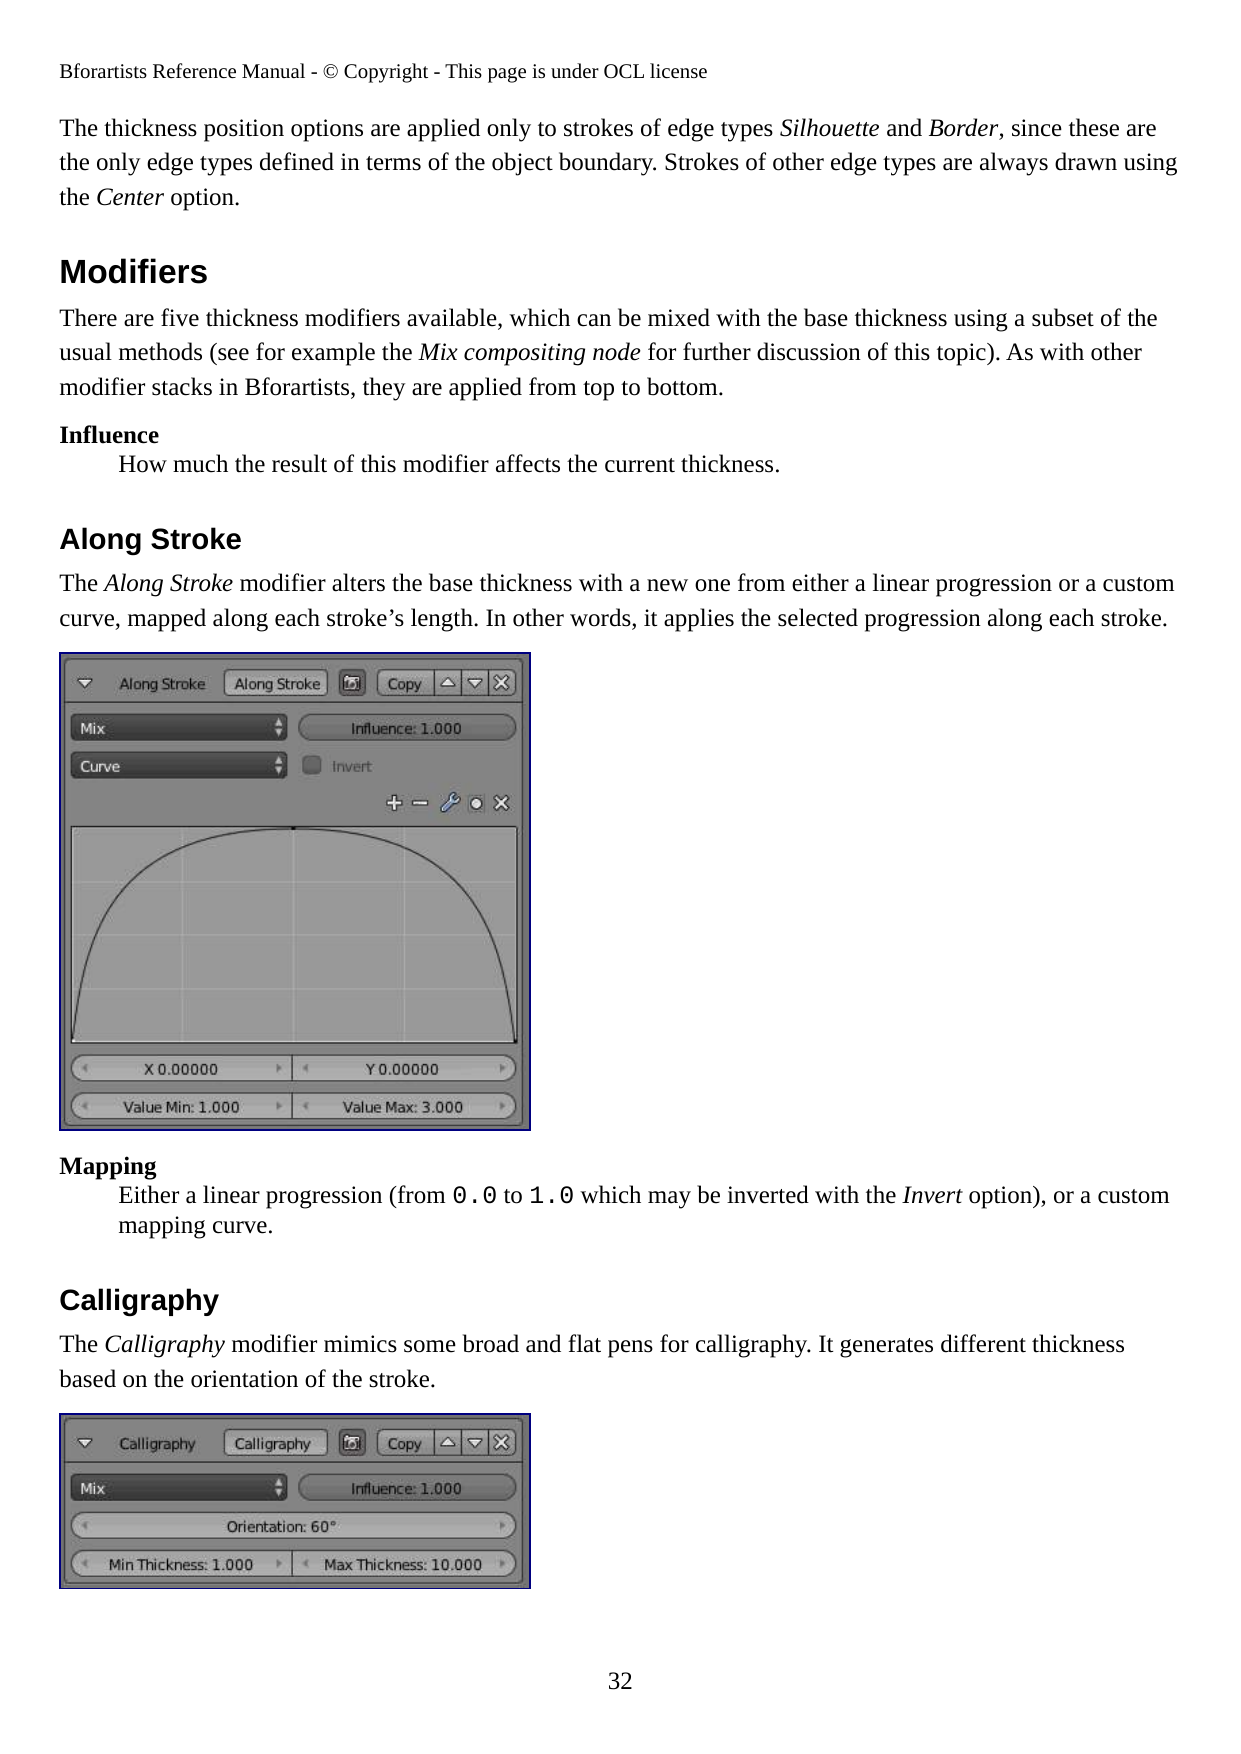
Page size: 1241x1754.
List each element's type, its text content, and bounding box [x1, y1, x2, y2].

text The thickness position options are applied only to strokes of edge types Silhouette and Border, since these are the only edge types defined in terms of the object boundary. Strokes of other edge types are always drawn using the Center option. [59, 113, 1181, 210]
text The Calligraphy modifier mimics some broad and flat pens for calligraphy. It generates different thickness based on the orientation of the stroke. [59, 1329, 1181, 1393]
subtitle Mapping [59, 1151, 1181, 1180]
list How much the result of this modifier affects the current thickness. [118, 449, 1181, 478]
subtitle Along Stroke [59, 522, 1181, 556]
subtitle Calligraphy [59, 1283, 1181, 1317]
picture [61, 1415, 529, 1588]
text There are five thickness modifiers available, which can be mixed with the base thickness using a subset of the usual methods (see for example the Mix compositing node for further discussion of this topic). As with other modifier stacks in Bforartists, they are applied from top to bottom. [59, 303, 1181, 400]
subtitle Modifiers [59, 251, 1181, 290]
text The Along Stroke modifier alters the base thickness with a new one from either a linear progression or a custom curve, mapped along each stroke’s length. In other words, it applies the selected progression along each stroke. [59, 568, 1181, 632]
list Either a linear progression (from 0.0 to 1.0 which may be inverted with the Invert option), or a custom mapping curve. [118, 1180, 1181, 1239]
picture [61, 654, 529, 1129]
subtitle Influence [59, 421, 1181, 449]
